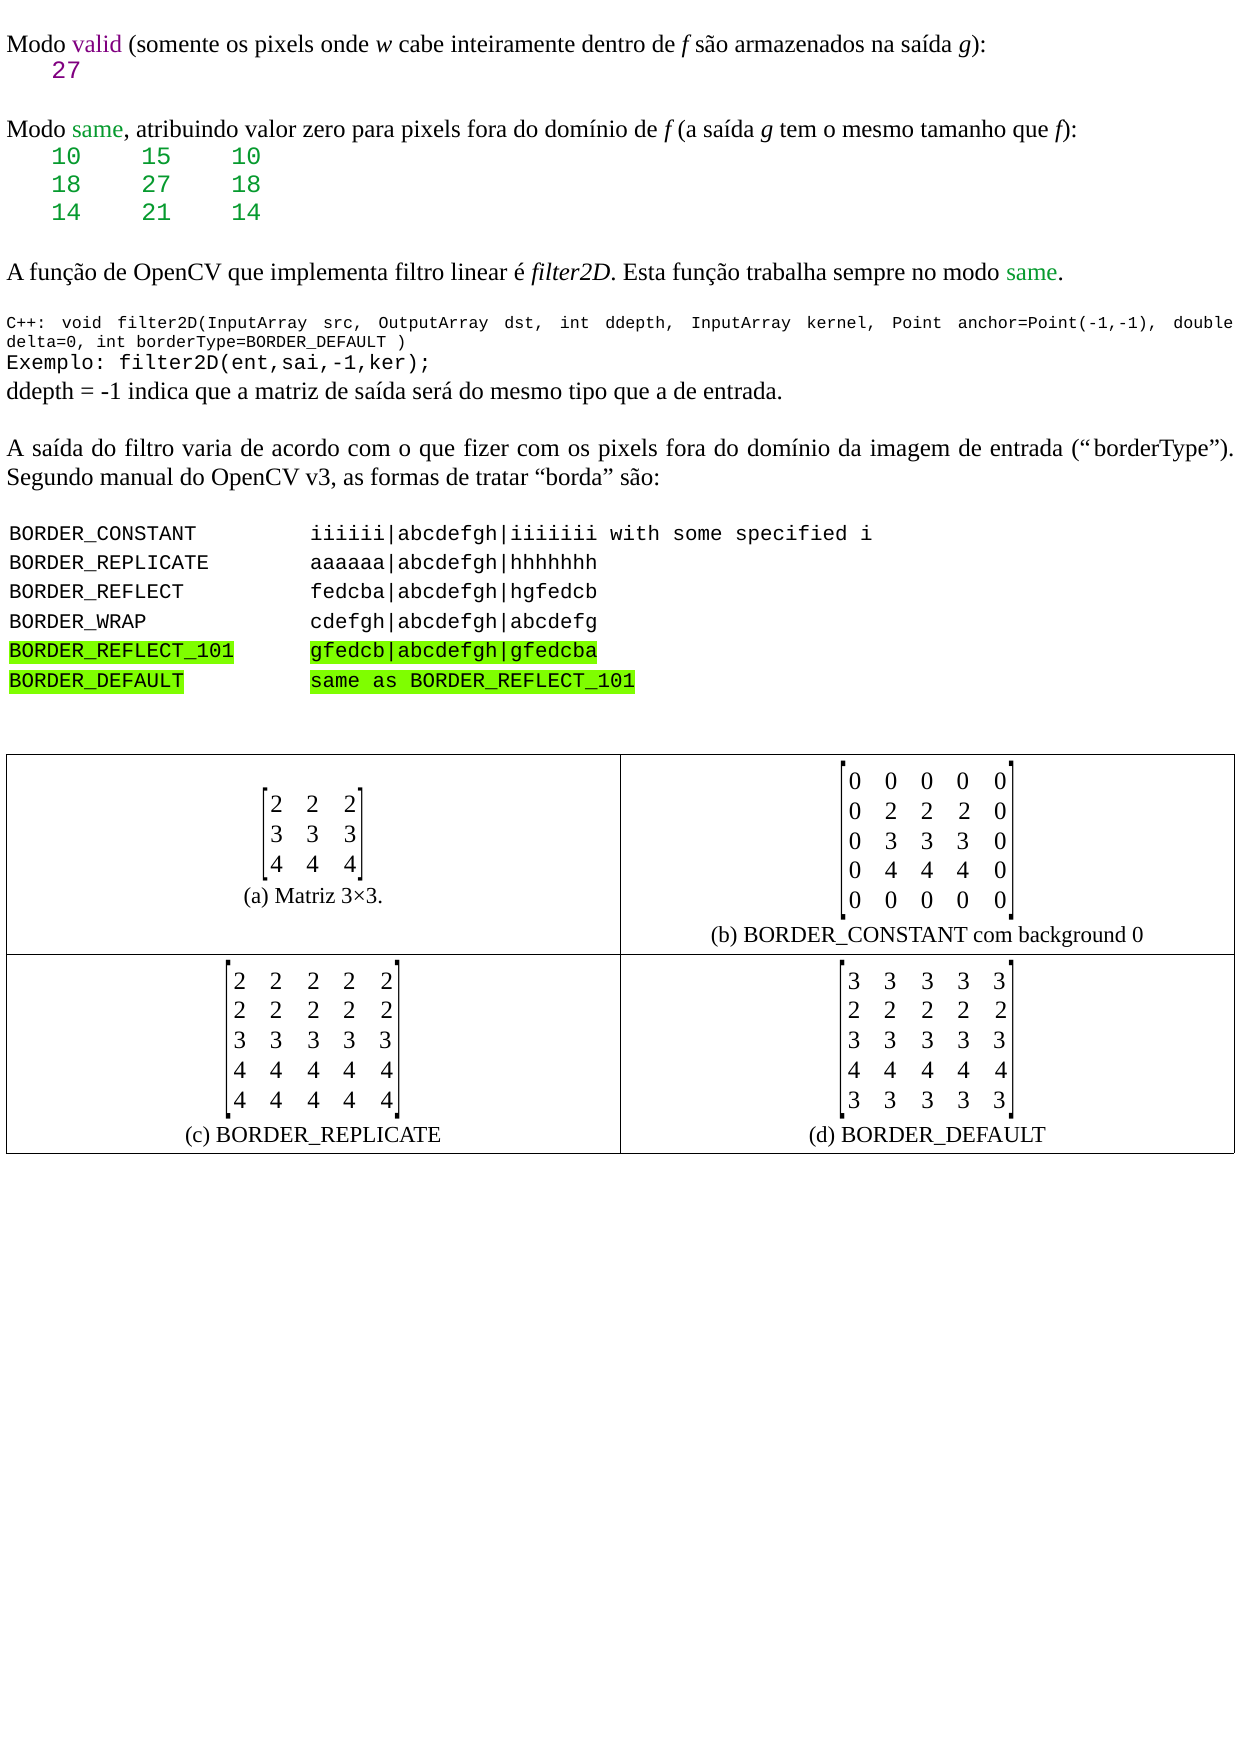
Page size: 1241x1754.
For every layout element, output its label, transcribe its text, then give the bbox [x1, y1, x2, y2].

table_cell fedcba|abcdefgh|hgfedcb [307, 579, 945, 608]
table_cell aaaaaa|abcdefgh|hhhhhhh [307, 549, 945, 579]
table_cell (c) BORDER_REPLICATE [7, 955, 620, 1153]
text Exemplo: filter2D(ent,sai,-1,ker); [6, 352, 1234, 376]
text ddepth = -1 indica que a matriz de saída será do mesmo tipo que a de entrada. [6, 376, 1234, 405]
table_cell BORDER_REFLECT_101 [6, 638, 307, 667]
table_cell BORDER_DEFAULT [6, 667, 307, 697]
text A função de OpenCV que implementa filtro linear é filter2D. Esta função trabalha sempre no modo same. [6, 257, 1234, 286]
table_cell (d) BORDER_DEFAULT [621, 955, 1234, 1153]
text Modo same, atribuindo valor zero para pixels fora do domínio de f (a saída g tem o mesmo tamanho que f): [6, 114, 1234, 143]
table_cell cdefgh|abcdefgh|abcdefg [307, 608, 945, 638]
text Modo valid (somente os pixels onde w cabe inteiramente dentro de f são armazenados na saída g): [6, 29, 1234, 57]
text 10 15 10 [6, 143, 1234, 172]
table_header (a) Matriz 3×3. [7, 755, 620, 953]
table_cell BORDER_REFLECT [6, 579, 307, 608]
text 18 27 18 [6, 172, 1234, 200]
text 27 [6, 57, 1234, 86]
table_header iiiiii|abcdefgh|iiiiiii with some specified i [307, 520, 945, 549]
text C++: void filter2D(InputArray src, OutputArray dst, int ddepth, InputArray kernel, Point anchor=Point(-1,-1), double delta=0, int borderType=BORDER_DEFAULT ) [6, 314, 1234, 352]
table_header (b) BORDER_CONSTANT com background 0 [621, 755, 1234, 953]
table_cell gfedcb|abcdefgh|gfedcba [307, 638, 945, 667]
table_cell BORDER_WRAP [6, 608, 307, 638]
table_header BORDER_CONSTANT [6, 520, 307, 549]
text A saída do filtro varia de acordo com o que fizer com os pixels fora do domínio da imagem de entrada (“borderType”). Segundo manual do OpenCV v3, as formas de tratar “borda” são: [6, 433, 1234, 491]
table_cell same as BORDER_REFLECT_101 [307, 667, 945, 697]
table_cell BORDER_REPLICATE [6, 549, 307, 579]
text 14 21 14 [6, 200, 1234, 228]
